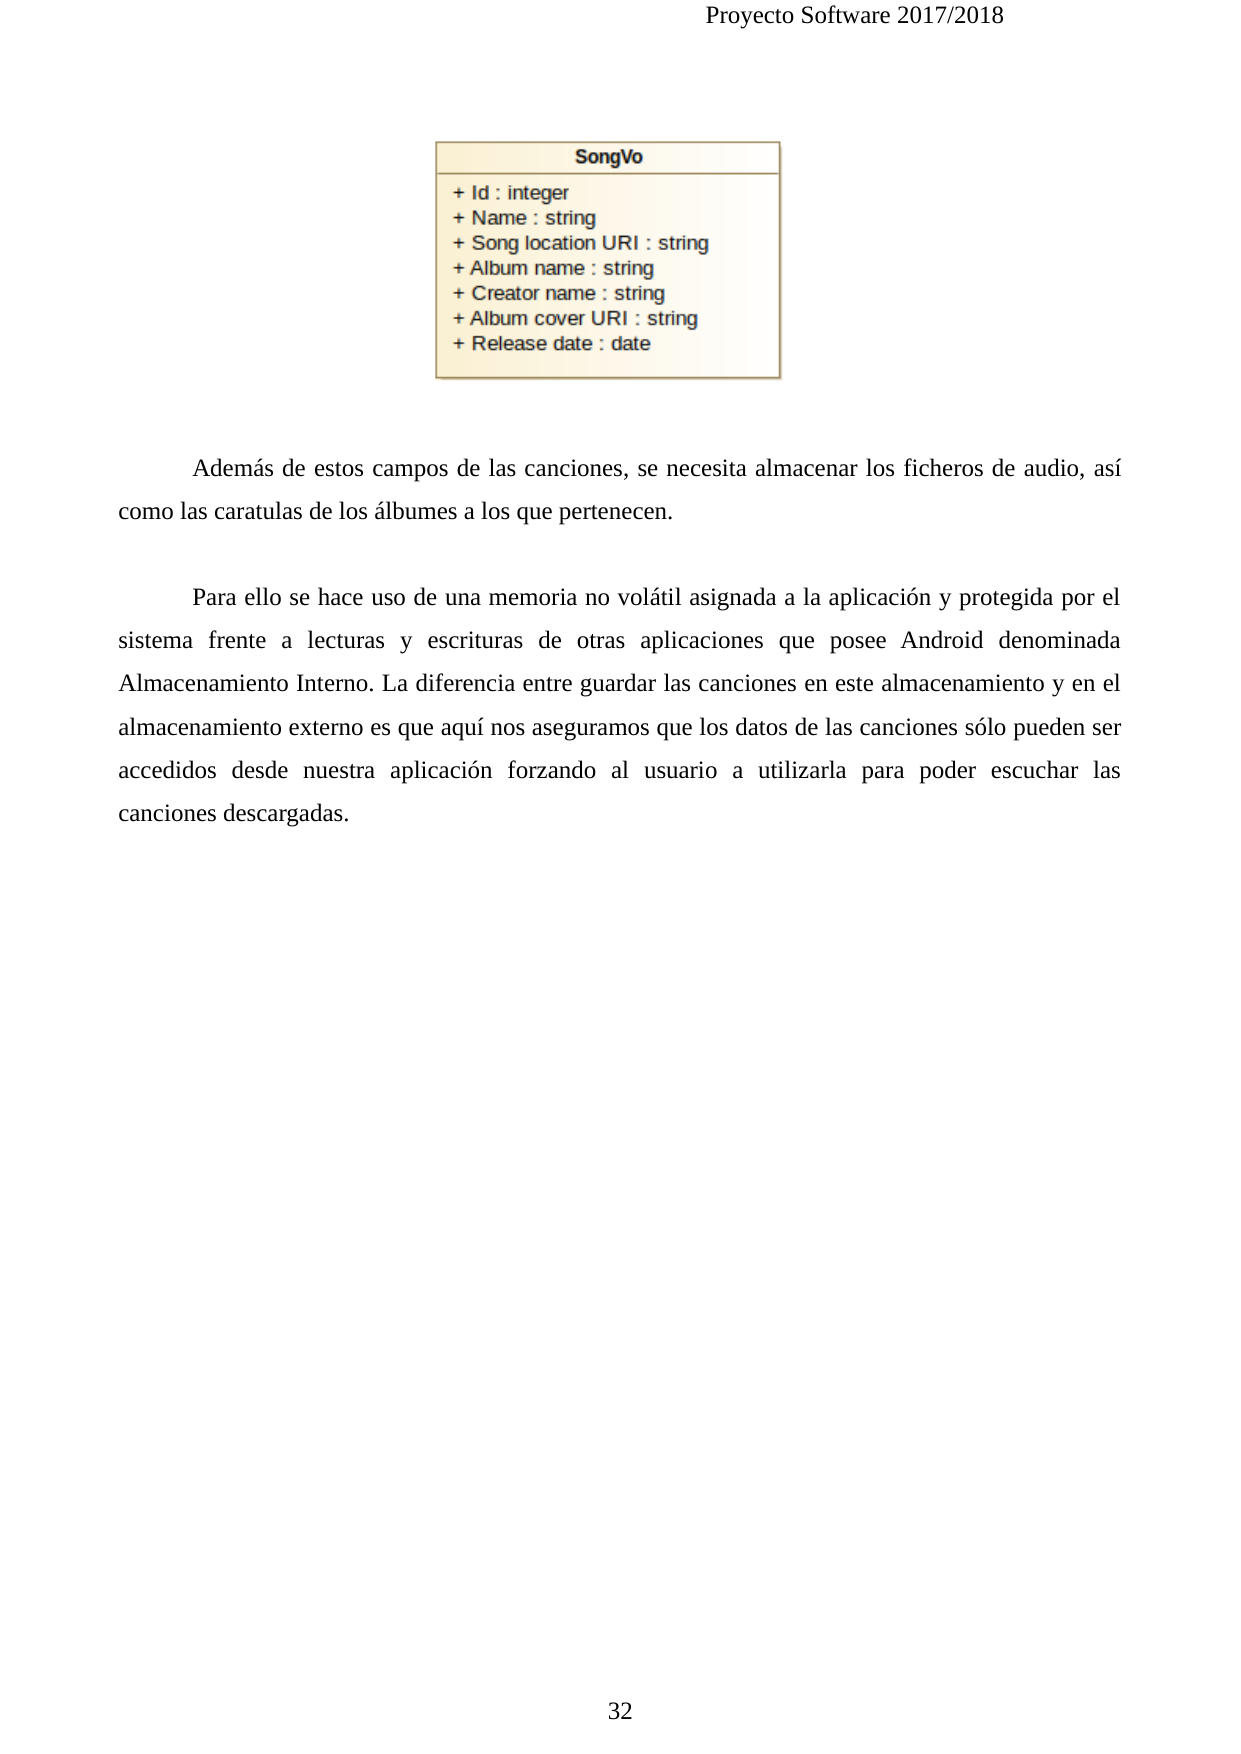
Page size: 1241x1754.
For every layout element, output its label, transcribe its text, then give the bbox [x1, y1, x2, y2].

text Además de estos campos de las canciones, se necesita almacenar los ficheros de audio, así como las caratulas de los álbumes a los que pertenecen. [118, 453, 1122, 525]
text Para ello se hace uso de una memoria no volátil asignada a la aplicación y protegida por el sistema frente a lecturas y escrituras de otras aplicaciones que posee Android denominada Almacenamiento Interno. La diferencia entre guardar las canciones en este almacenamiento y en el almacenamiento externo es que aquí nos aseguramos que los datos de las canciones sólo pueden ser accedidos desde nuestra aplicación forzando al usuario a utilizarla para poder escuchar las canciones descargadas. [118, 582, 1122, 827]
picture [421, 126, 798, 396]
